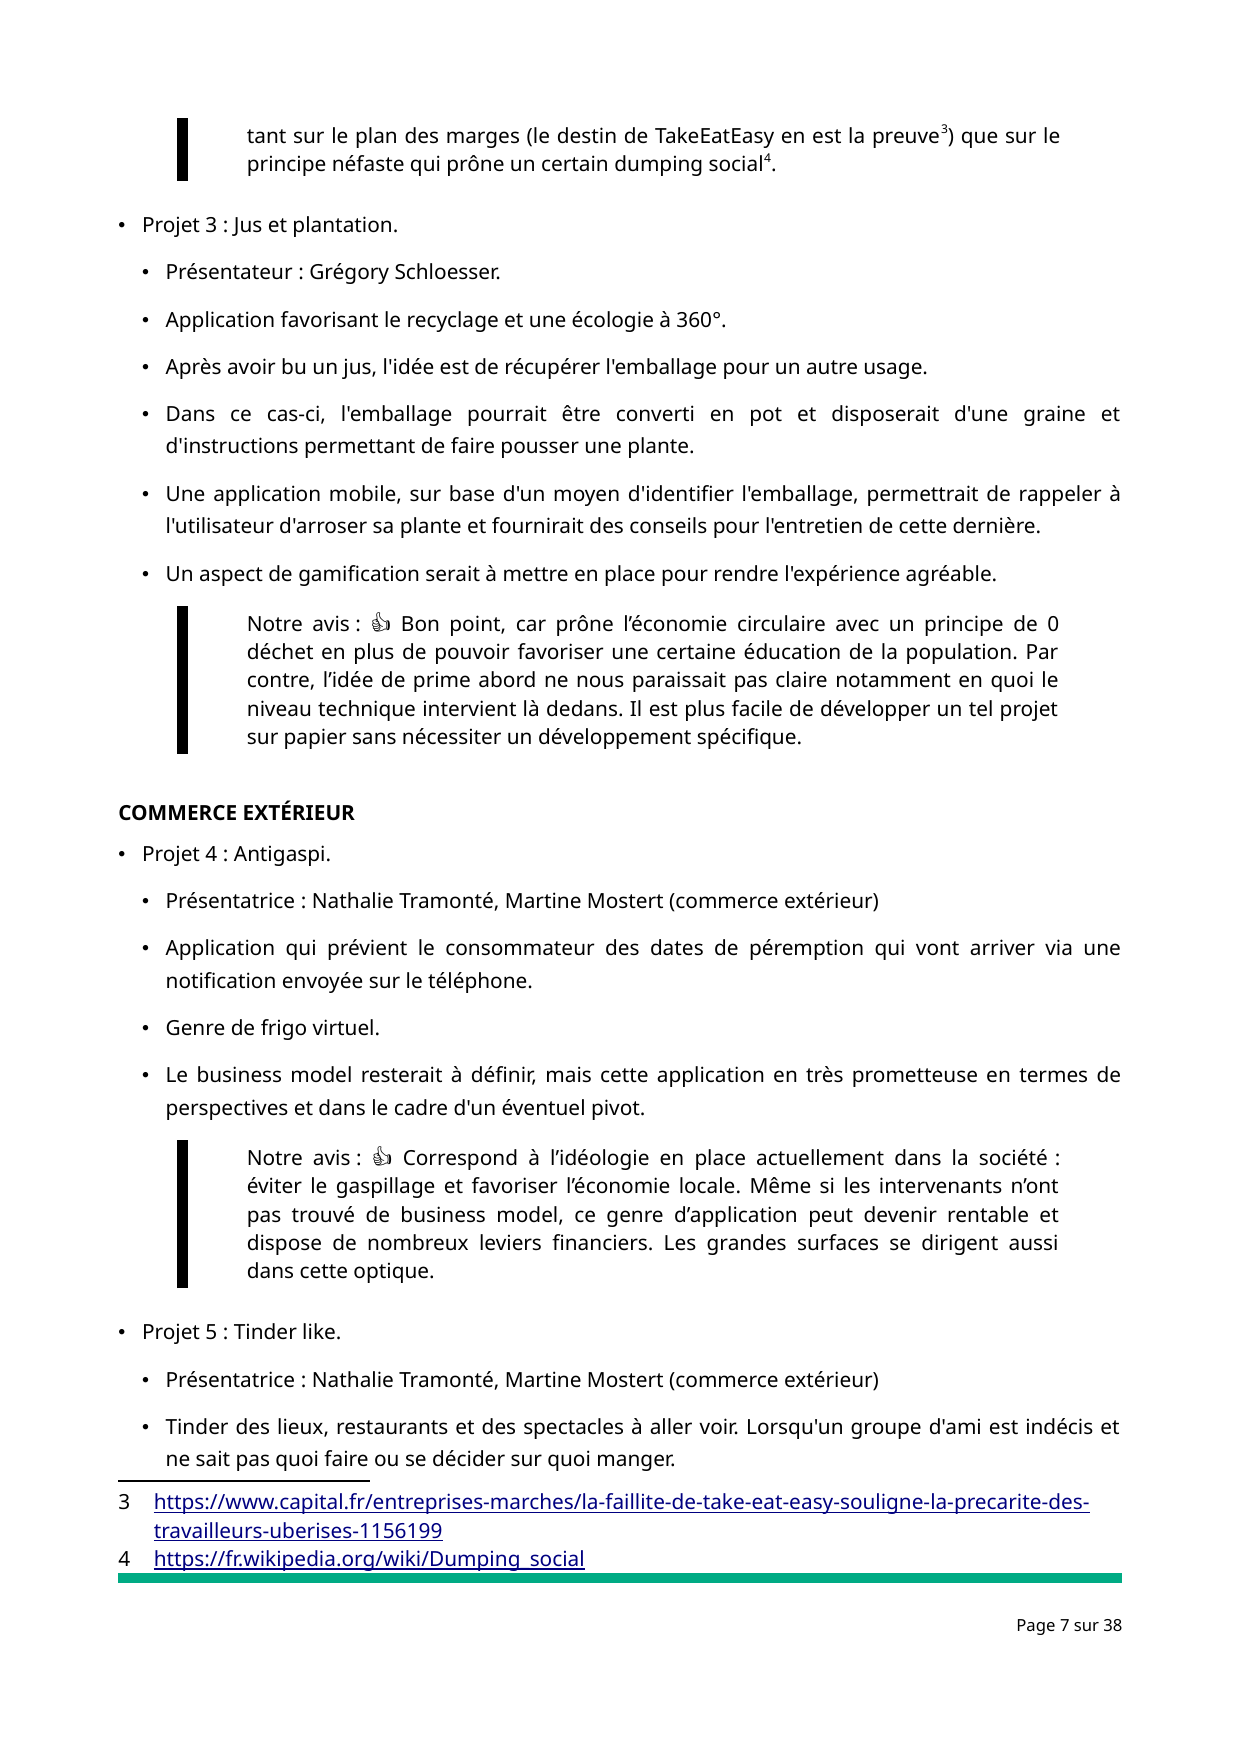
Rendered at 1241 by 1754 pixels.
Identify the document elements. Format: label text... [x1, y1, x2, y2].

list Un aspect de gamification serait à mettre en place pour rendre l'expérience agréable. [142, 559, 1122, 587]
text Notre avis : 👍 Correspond à l’idéologie en place actuellement dans la société : éviter le gaspillage et favoriser l’économie locale. Même si les intervenants n’ont pas trouvé de business model, ce genre d’application peut devenir rentable et dispose de nombreux leviers financiers. Les grandes surfaces se dirigent aussi dans cette optique. [188, 1140, 1063, 1288]
list Application qui prévient le consommateur des dates de péremption qui vont arriver via une notification envoyée sur le téléphone. [142, 933, 1122, 994]
text https://www.capital.fr/entreprises-marches/la-faillite-de-take-eat-easy-souligne-la-precarite-des-travailleurs-uberises-1156199 [118, 1487, 1122, 1544]
text https://fr.wikipedia.org/wiki/Dumping_social [118, 1544, 1122, 1573]
list Après avoir bu un jus, l'idée est de récupérer l'emballage pour un autre usage. [142, 352, 1122, 380]
list Dans ce cas-ci, l'emballage pourrait être converti en pot et disposerait d'une graine et d'instructions permettant de faire pousser une plante. [142, 399, 1122, 460]
list Projet 3 : Jus et plantation. [118, 210, 1122, 239]
list Projet 5 : Tinder like. [118, 1317, 1122, 1346]
list Présentatrice : Nathalie Tramonté, Martine Mostert (commerce extérieur) [142, 886, 1122, 914]
text Notre avis : 👍 Bon point, car prône l’économie circulaire avec un principe de 0 déchet en plus de pouvoir favoriser une certaine éducation de la population. Par contre, l’idée de prime abord ne nous paraissait pas claire notamment en quoi le niveau technique intervient là dedans. Il est plus facile de développer un tel projet sur papier sans nécessiter un développement spécifique. [188, 606, 1063, 754]
list Projet 4 : Antigaspi. [118, 839, 1122, 867]
list Une application mobile, sur base d'un moyen d'identifier l'emballage, permettrait de rappeler à l'utilisateur d'arroser sa plante et fournirait des conseils pour l'entretien de cette dernière. [142, 479, 1122, 540]
list Application favorisant le recyclage et une écologie à 360°. [142, 305, 1122, 333]
list Le business model resterait à définir, mais cette application en très prometteuse en termes de perspectives et dans le cadre d'un éventuel pivot. [142, 1060, 1122, 1121]
list Présentatrice : Nathalie Tramonté, Martine Mostert (commerce extérieur) [142, 1365, 1122, 1393]
list Genre de frigo virtuel. [142, 1013, 1122, 1041]
text tant sur le plan des marges (le destin de TakeEatEasy en est la preuve) que sur le principe néfaste qui prône un certain dumping social. [188, 118, 1063, 181]
subtitle Commerce extérieur [118, 798, 1122, 826]
list Tinder des lieux, restaurants et des spectacles à aller voir. Lorsqu'un groupe d'ami est indécis et ne sait pas quoi faire ou se décider sur quoi manger. [142, 1412, 1122, 1473]
list Présentateur : Grégory Schloesser. [142, 257, 1122, 286]
